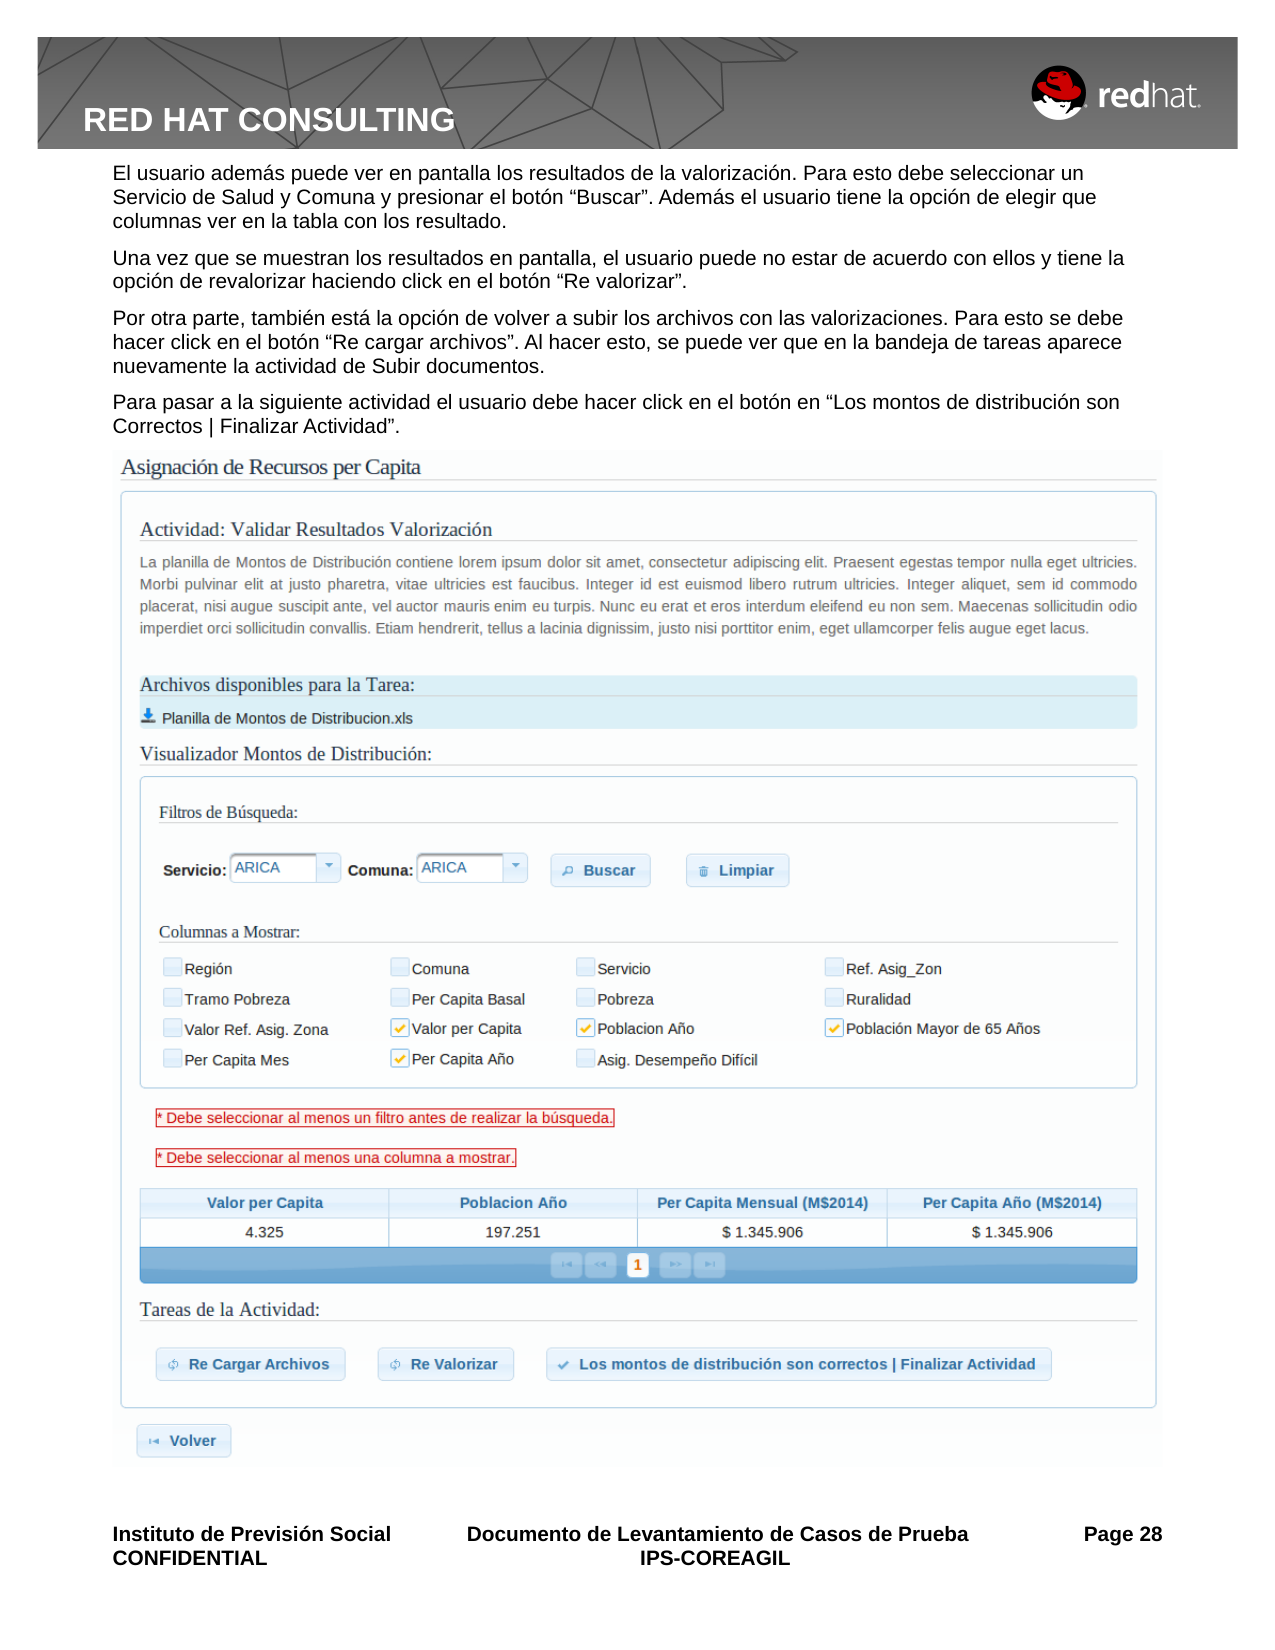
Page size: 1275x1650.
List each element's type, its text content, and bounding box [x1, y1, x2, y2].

text Por otra parte, también está la opción de volver a subir los archivos con las valorizaciones. Para esto se debe hacer click en el botón “Re cargar archivos”. Al hacer esto, se puede ver que en la bandeja de tareas aparece nuevamente la actividad de Subir documentos. [112, 306, 1162, 378]
text Para pasar a la siguiente actividad el usuario debe hacer click en el botón en “Los montos de distribución son Correctos | Finalizar Actividad”. [112, 390, 1162, 438]
picture [112, 450, 1163, 1467]
text Una vez que se muestran los resultados en pantalla, el usuario puede no estar de acuerdo con ellos y tiene la opción de revalorizar haciendo click en el botón “Re valorizar”. [112, 245, 1162, 293]
text El usuario además puede ver en pantalla los resultados de la valorización. Para esto debe seleccionar un Servicio de Salud y Comuna y presionar el botón “Buscar”. Además el usuario tiene la opción de elegir que columnas ver en la tabla con los resultado. [112, 161, 1162, 233]
picture [37, 37, 1238, 149]
